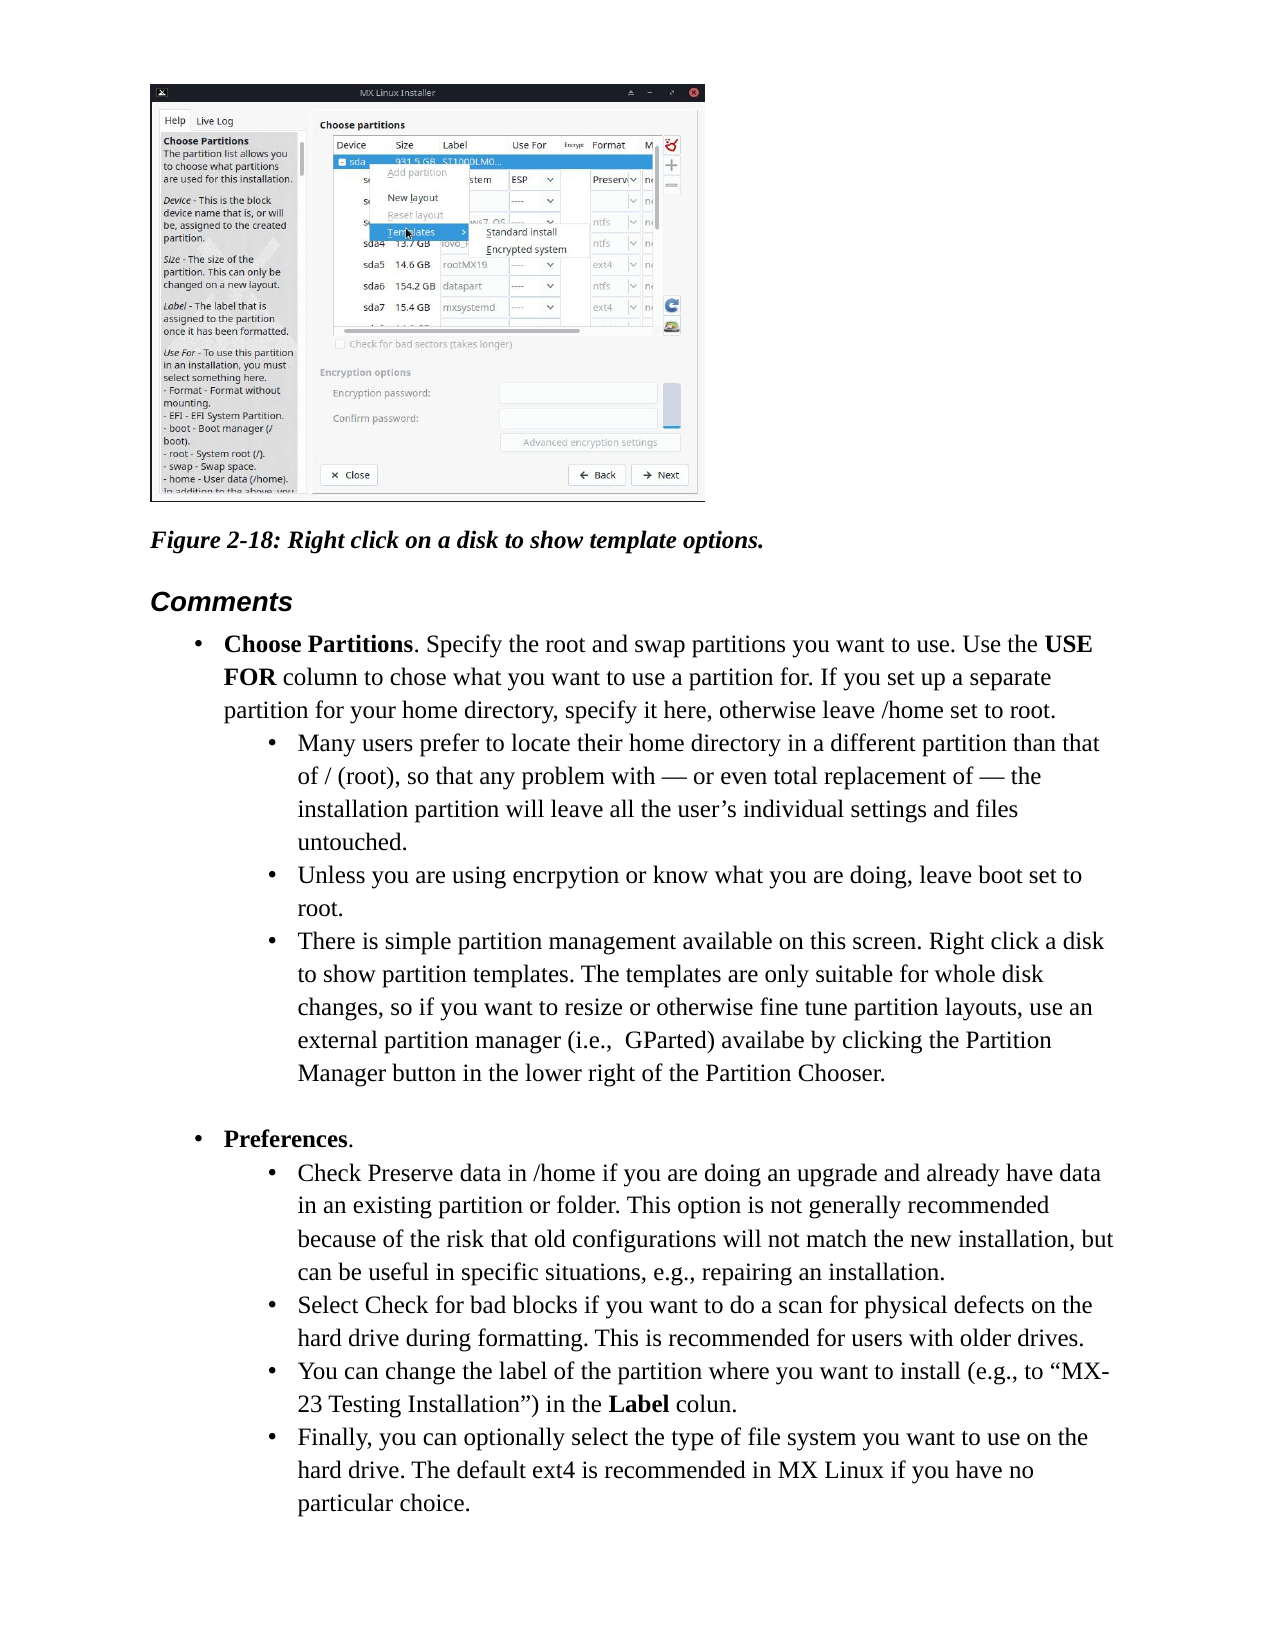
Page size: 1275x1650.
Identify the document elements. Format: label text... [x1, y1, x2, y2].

list Preferences. [194, 1124, 1125, 1153]
list Select Check for bad blocks if you want to do a scan for physical defects on the hard drive during formatting. This is recommended for users with older drives. [268, 1290, 1125, 1351]
text Figure 2-18: Right click on a disk to show template options. [150, 525, 1125, 553]
list You can change the label of the partition where you want to install (e.g., to “MX-23 Testing Installation”) in the Label colun. [268, 1356, 1125, 1417]
list Choose Partitions. Specify the root and swap partitions you want to use. Use the USE FOR column to chose what you want to use a partition for. If you set up a separate partition for your home directory, specify it here, otherwise leave /home set to root. [194, 629, 1125, 724]
list Check Preserve data in /home if you are doing an upgrade and already have data in an existing partition or folder. This option is not generally recommended because of the risk that old configurations will not match the new installation, but can be useful in specific situations, e.g., repairing an installation. [268, 1158, 1125, 1285]
list Many users prefer to locate their home directory in a different partition than that of / (root), so that any problem with — or even total replacement of — the installation partition will leave all the user’s individual settings and files untouched. [268, 728, 1125, 856]
picture [150, 84, 705, 502]
subtitle Comments [150, 585, 1125, 617]
list There is simple partition management available on this screen. Right click a disk to show partition templates. The templates are only suitable for whole disk changes, so if you want to resize or otherwise fine tune partition layouts, use an external partition manager (i.e., GParted) availabe by clicking the Partition Manager button in the lower right of the Partition Chooser. [268, 926, 1125, 1087]
list Finally, you can optionally select the type of file system you want to use on the hard drive. The default ext4 is recommended in MX Linux if you have no particular choice. [268, 1422, 1125, 1517]
list Unless you are using encrpytion or know what you are doing, leave boot set to root. [268, 860, 1125, 922]
